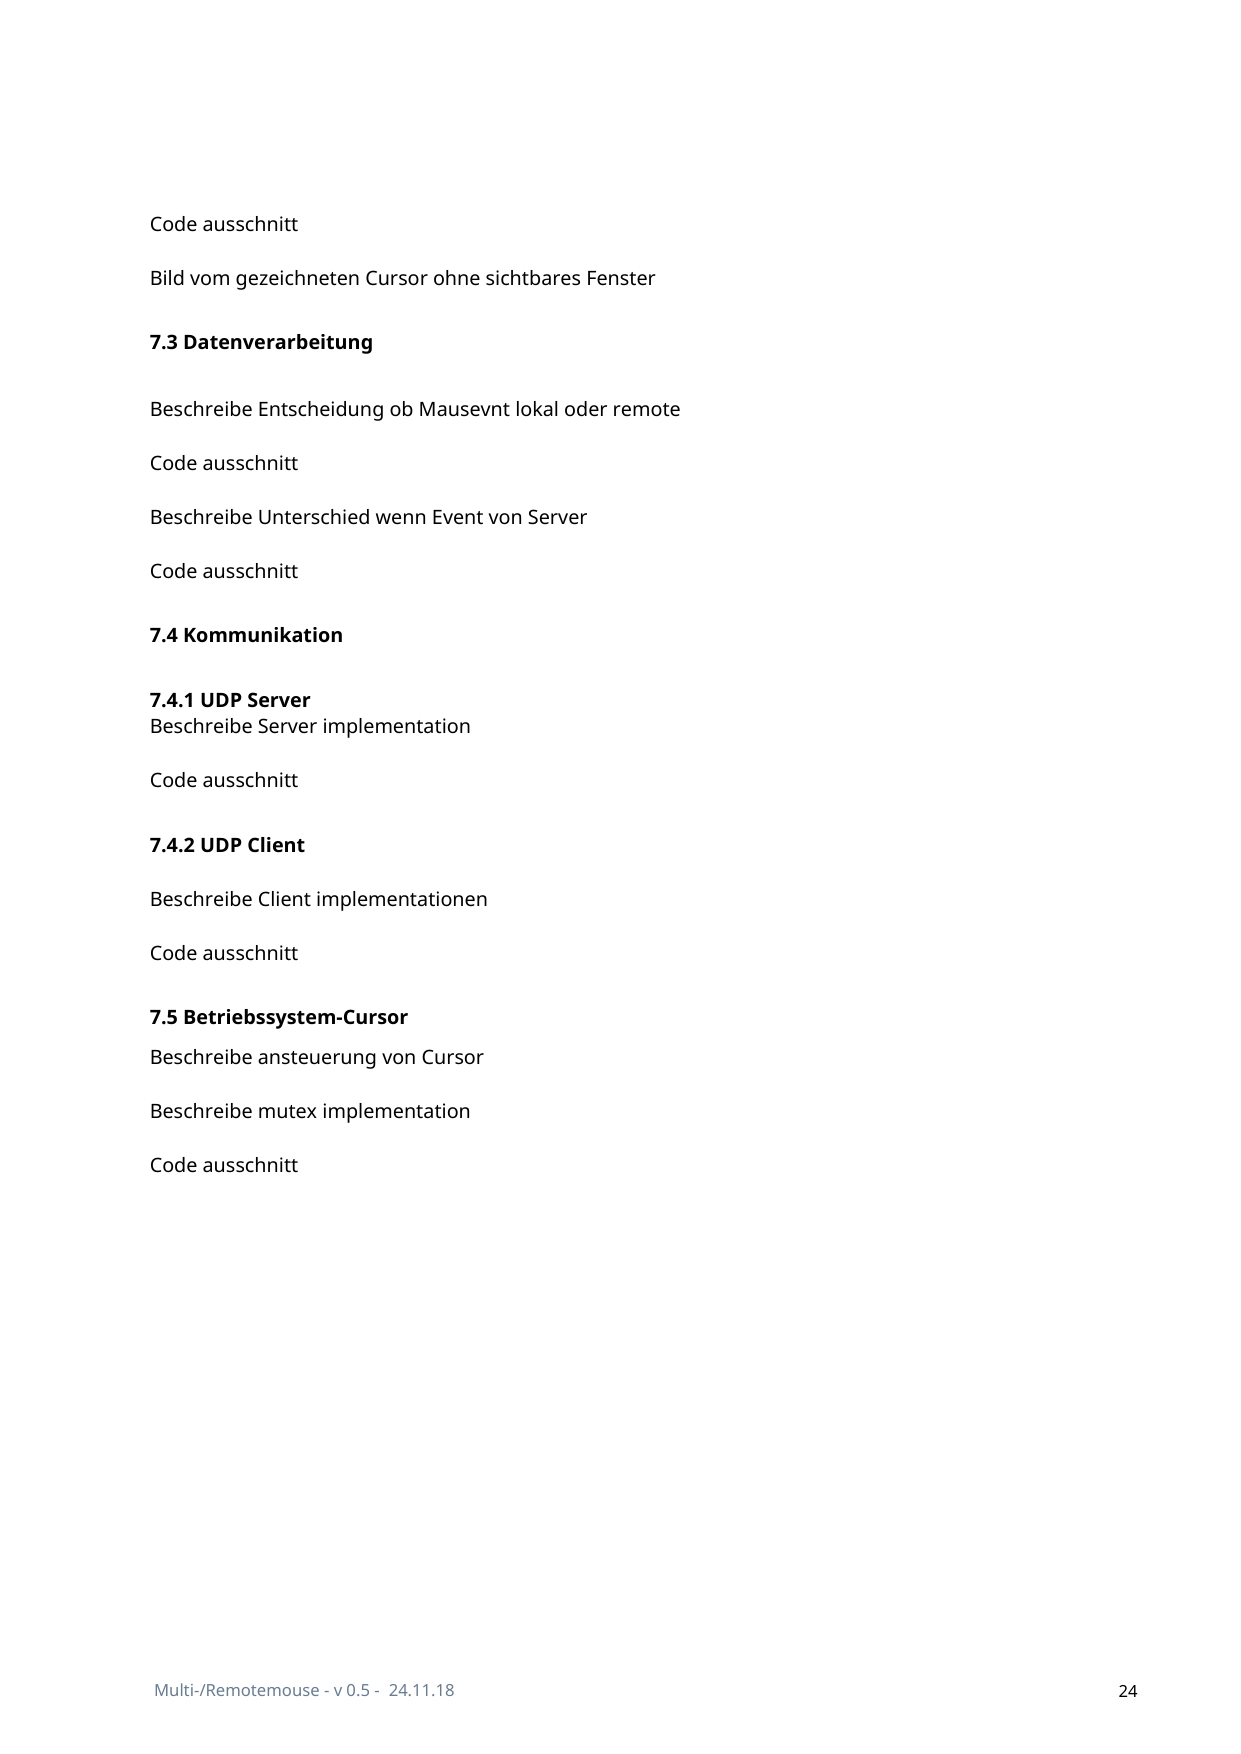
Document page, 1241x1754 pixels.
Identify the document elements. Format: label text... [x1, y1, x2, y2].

text Beschreibe Server implementation [149, 713, 1136, 740]
text Code ausschnitt [149, 1151, 1136, 1178]
text Beschreibe Entscheidung ob Mausevnt lokal oder remote [149, 395, 1136, 422]
text Beschreibe Unterschied wenn Event von Server [149, 503, 1136, 530]
text Bild vom gezeichneten Cursor ohne sichtbares Fenster [149, 264, 1136, 291]
subtitle UDP Server [149, 686, 1136, 713]
subtitle UDP Client [149, 831, 1136, 858]
subtitle Datenverarbeitung [149, 328, 1136, 356]
subtitle Betriebssystem-Cursor [149, 1004, 1136, 1031]
text Code ausschnitt [149, 939, 1136, 966]
text Code ausschnitt [149, 557, 1136, 584]
subtitle Kommunikation [149, 621, 1136, 648]
text Code ausschnitt [149, 767, 1136, 794]
text Code ausschnitt [149, 449, 1136, 476]
text Beschreibe mutex implementation [149, 1097, 1136, 1124]
text Beschreibe ansteuerung von Cursor [149, 1043, 1136, 1070]
text Beschreibe Client implementationen [149, 885, 1136, 912]
text Code ausschnitt [149, 210, 1136, 237]
